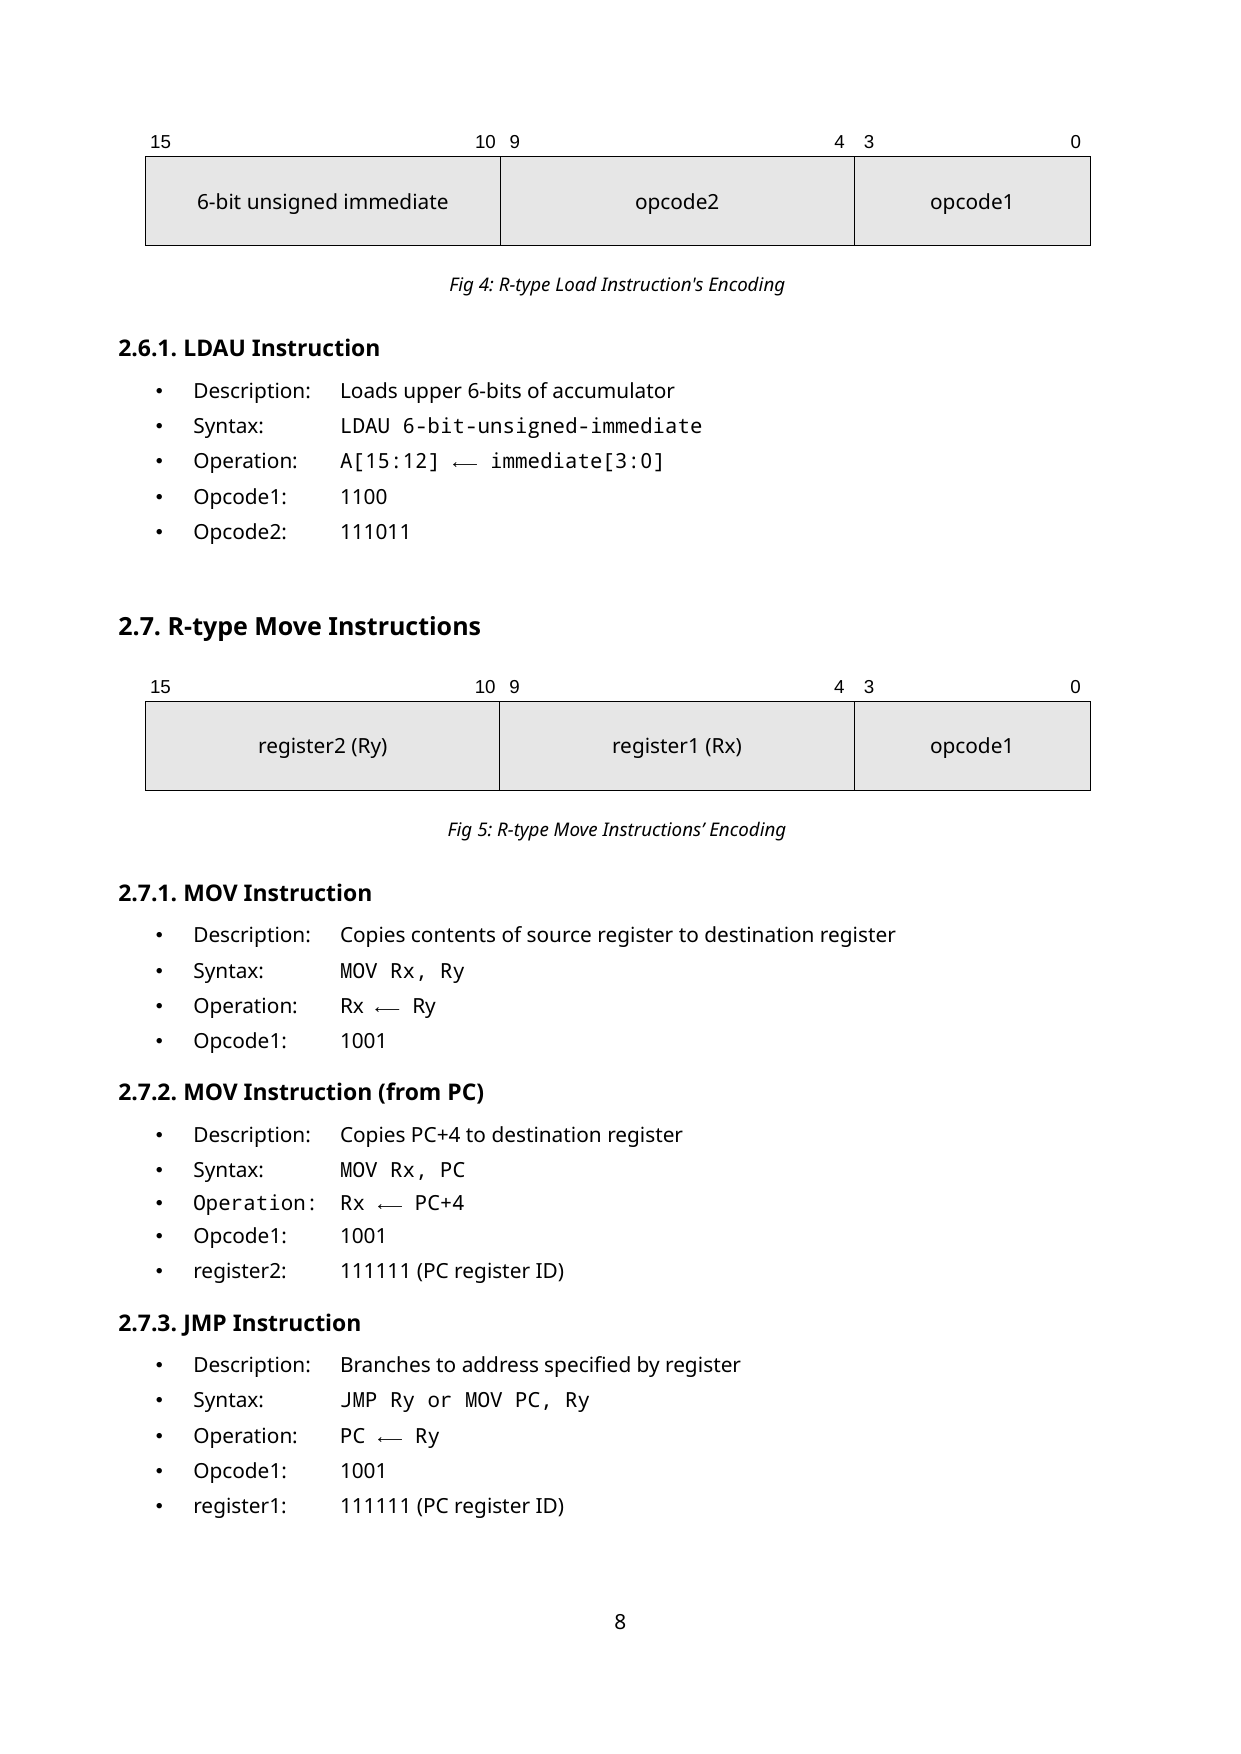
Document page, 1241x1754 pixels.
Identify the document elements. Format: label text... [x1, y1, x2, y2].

subtitle LDAU Instruction [118, 111, 1122, 363]
list Opcode1: 1001 [156, 1026, 1122, 1055]
list register1: 111111 (PC register ID) [156, 1492, 1122, 1520]
list Opcode1: 1100 [156, 482, 1122, 510]
text Fig 4: R-type Load Instruction's Encoding [146, 246, 1091, 297]
list Syntax: MOV Rx, PC [156, 1155, 1122, 1184]
list register2: 111111 (PC register ID) [156, 1257, 1122, 1285]
list Syntax: LDAU 6-bit-unsigned-immediate [156, 411, 1122, 439]
list Operation: Rx ⟵ PC+4 [156, 1191, 1122, 1215]
list Description: Copies contents of source register to destination register [156, 920, 1122, 949]
text [146, 147, 1091, 156]
list Description: Branches to address specified by register [156, 1350, 1122, 1379]
text [145, 691, 1091, 701]
list Syntax: JMP Ry or MOV PC, Ry [156, 1386, 1122, 1414]
list Operation: A[15:12] ⟵ immediate[3:0] [156, 446, 1122, 475]
list Operation: Rx ⟵ Ry [156, 991, 1122, 1019]
list Opcode1: 1001 [156, 1456, 1122, 1485]
list Syntax: MOV Rx, Ry [156, 956, 1122, 984]
list Description: Loads upper 6-bits of accumulator [156, 376, 1122, 404]
list Description: Copies PC+4 to destination register [156, 1120, 1122, 1148]
list Opcode2: 111011 [156, 517, 1122, 546]
list Opcode1: 1001 [156, 1221, 1122, 1250]
subtitle R-type Move Instructions [118, 608, 1122, 643]
text Fig 5: R-type Move Instructions’ Encoding [145, 791, 1091, 841]
subtitle MOV Instruction [118, 656, 1122, 908]
subtitle MOV Instruction (from PC) [118, 1076, 1122, 1107]
subtitle JMP Instruction [118, 1307, 1122, 1338]
list Operation: PC ⟵ Ry [156, 1421, 1122, 1449]
